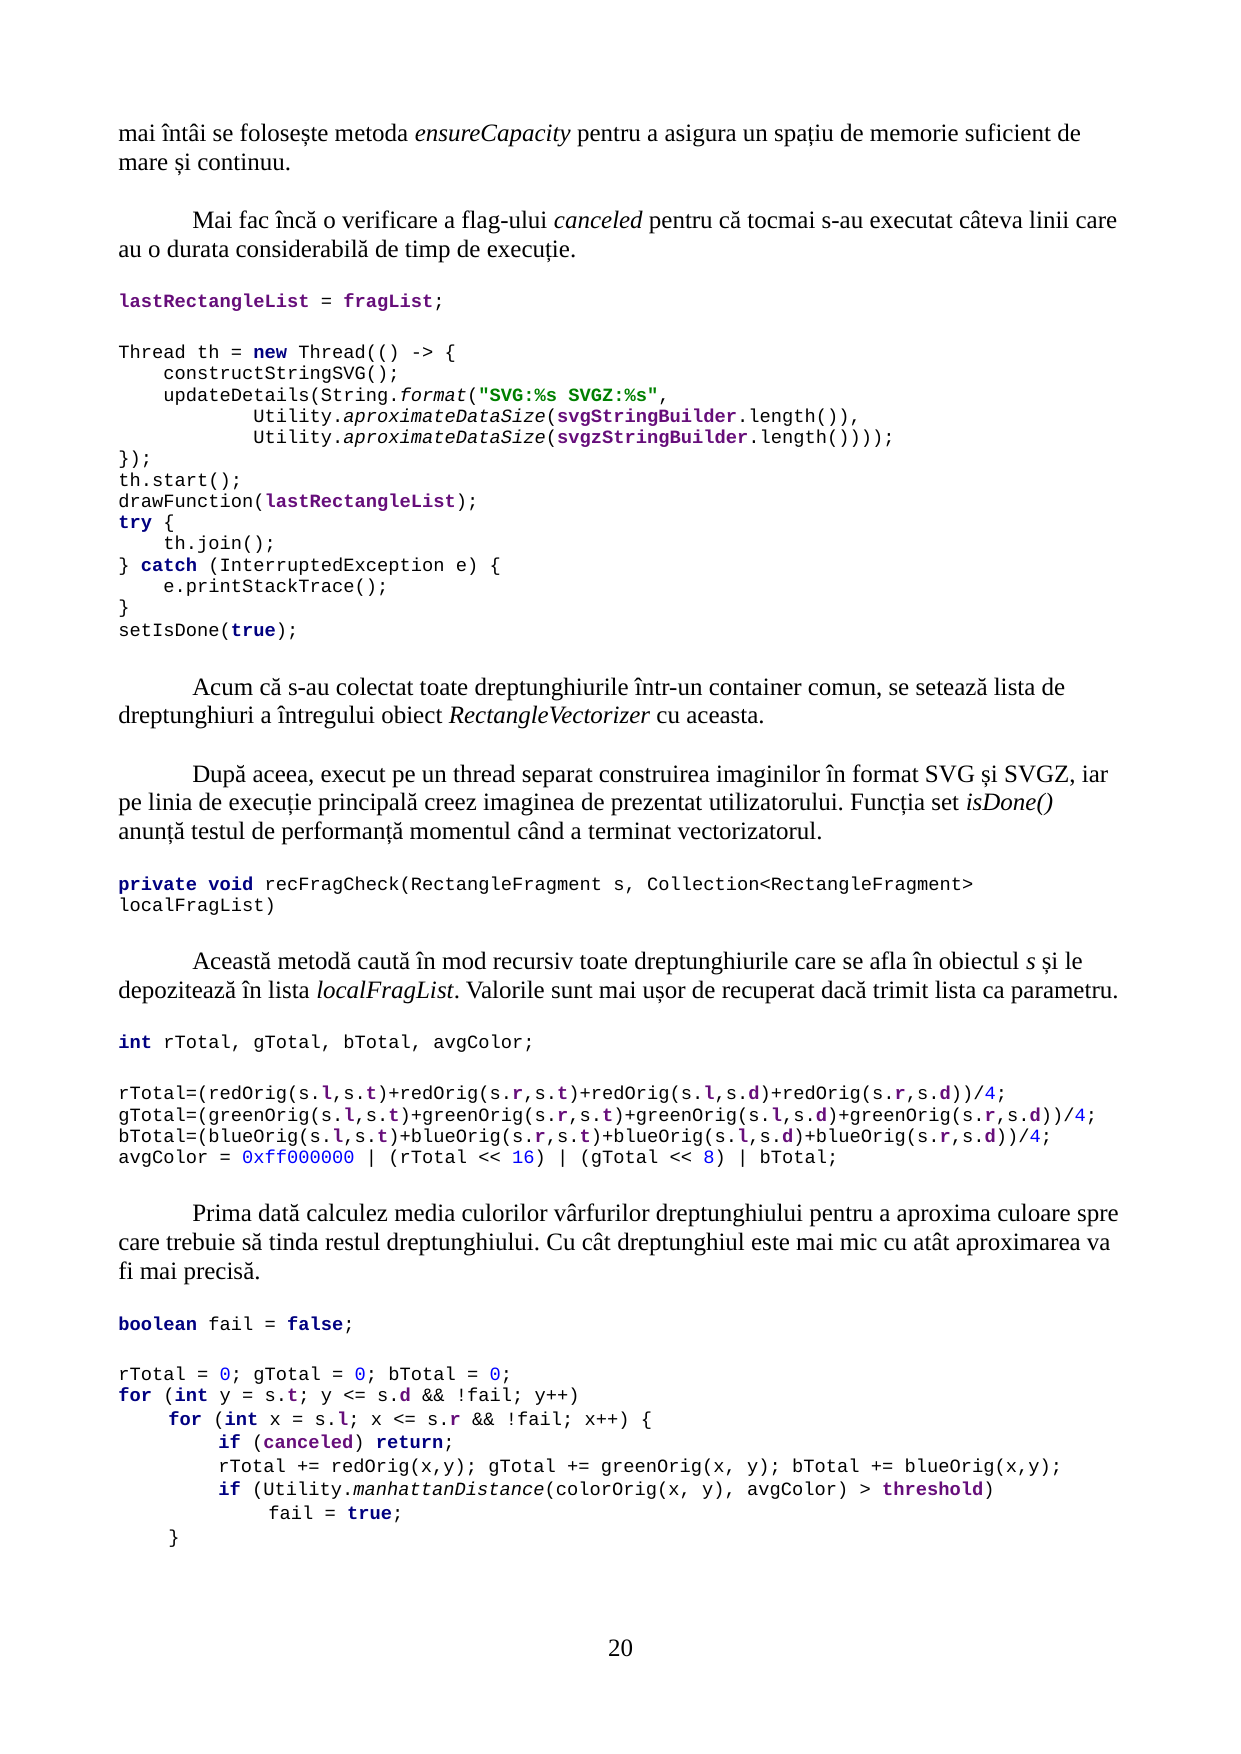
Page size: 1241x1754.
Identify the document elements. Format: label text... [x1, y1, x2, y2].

text for (int x = s.l; x <= s.r && !fail; x++) { [118, 1407, 1122, 1431]
text e.printStackTrace(); [118, 577, 1122, 598]
text boolean fail = false; [118, 1314, 1122, 1336]
text mai întâi se folosește metoda ensureCapacity pentru a asigura un spațiu de memorie suficient de mare și continuu. [118, 118, 1122, 176]
text try { [118, 513, 1122, 534]
text }); [118, 449, 1122, 470]
text constructStringSVG(); [118, 364, 1122, 385]
text După aceea, execut pe un thread separat construirea imaginilor în format SVG și SVGZ, iar pe linia de execuție principală creez imaginea de prezentat utilizatorului. Funcția set isDone() anunță testul de performanță momentul când a terminat vectorizatorul. [118, 759, 1122, 845]
text rTotal += redOrig(x,y); gTotal += greenOrig(x, y); bTotal += blueOrig(x,y); [118, 1455, 1122, 1478]
text fail = true; [118, 1502, 1122, 1526]
text Utility.aproximateDataSize(svgStringBuilder.length()), [118, 407, 1122, 428]
text } catch (InterruptedException e) { [118, 555, 1122, 577]
text } [118, 598, 1122, 619]
text Prima dată calculez media culorilor vârfurilor dreptunghiului pentru a aproxima culoare spre care trebuie să tinda restul dreptunghiului. Cu cât dreptunghiul este mai mic cu atât aproximarea va fi mai precisă. [118, 1198, 1122, 1285]
text th.join(); [118, 534, 1122, 555]
text rTotal=(redOrig(s.l,s.t)+redOrig(s.r,s.t)+redOrig(s.l,s.d)+redOrig(s.r,s.d))/4; [118, 1084, 1122, 1105]
text Mai fac încă o verificare a flag-ului canceled pentru că tocmai s-au executat câteva linii care au o durata considerabilă de timp de execuție. [118, 205, 1122, 263]
text updateDetails(String.format("SVG:%s SVGZ:%s", [118, 385, 1122, 407]
text th.start(); [118, 470, 1122, 492]
text Această metodă caută în mod recursiv toate dreptunghiurile care se afla în obiectul s și le depozitează în lista localFragList. Valorile sunt mai ușor de recuperat dacă trimit lista ca parametru. [118, 946, 1122, 1004]
text drawFunction(lastRectangleList); [118, 492, 1122, 513]
text int rTotal, gTotal, bTotal, avgColor; [118, 1033, 1122, 1054]
text Acum că s-au colectat toate dreptunghiurile într-un container comun, se setează lista de dreptunghiuri a întregului obiect RectangleVectorizer cu aceasta. [118, 672, 1122, 729]
text if (Utility.manhattanDistance(colorOrig(x, y), avgColor) > threshold) [118, 1478, 1122, 1502]
text lastRectangleList = fragList; [118, 292, 1122, 313]
text Utility.aproximateDataSize(svgzStringBuilder.length()))); [118, 428, 1122, 449]
text Thread th = new Thread(() -> { [118, 343, 1122, 364]
text private void recFragCheck(RectangleFragment s, Collection<RectangleFragment> localFragList) [118, 874, 1122, 917]
text setIsDone(true); [118, 619, 1122, 642]
text bTotal=(blueOrig(s.l,s.t)+blueOrig(s.r,s.t)+blueOrig(s.l,s.d)+blueOrig(s.r,s.d))/4; [118, 1127, 1122, 1148]
text gTotal=(greenOrig(s.l,s.t)+greenOrig(s.r,s.t)+greenOrig(s.l,s.d)+greenOrig(s.r,s.d))/4; [118, 1105, 1122, 1127]
text rTotal = 0; gTotal = 0; bTotal = 0; [118, 1365, 1122, 1386]
text for (int y = s.t; y <= s.d && !fail; y++) [118, 1386, 1122, 1407]
text avgColor = 0xff000000 | (rTotal << 16) | (gTotal << 8) | bTotal; [118, 1148, 1122, 1169]
text } [118, 1526, 1122, 1549]
text if (canceled) return; [118, 1431, 1122, 1455]
